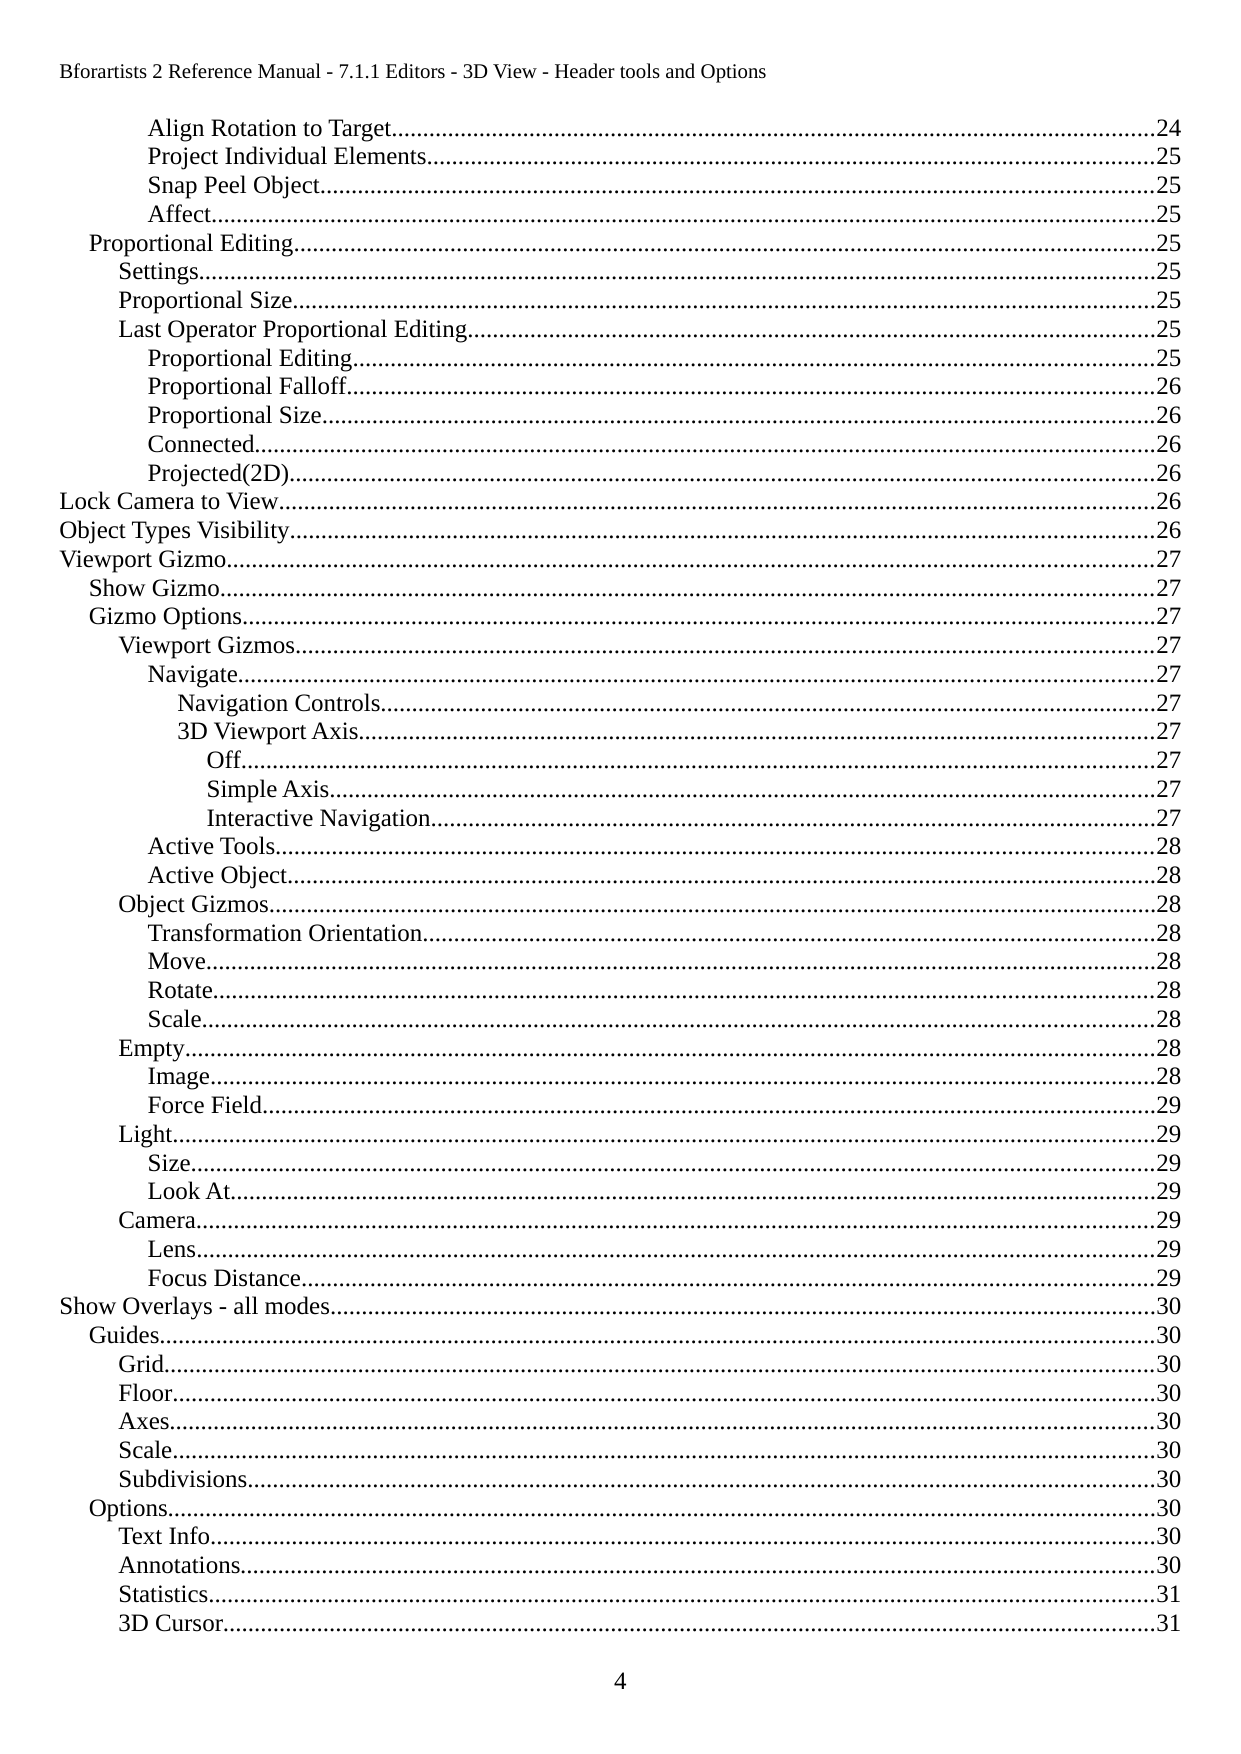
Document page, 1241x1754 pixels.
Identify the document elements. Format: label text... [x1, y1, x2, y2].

text Size 29 [147, 1148, 1181, 1176]
text Grid 30 [118, 1349, 1181, 1378]
text Project Individual Elements 25 [147, 141, 1181, 170]
text Empty 28 [118, 1033, 1181, 1061]
text Proportional Editing 25 [147, 343, 1181, 371]
text Camera 29 [118, 1205, 1181, 1234]
text Navigation Controls 27 [177, 688, 1181, 716]
text Transformation Orientation 28 [147, 918, 1181, 946]
text 3D Viewport Axis 27 [177, 716, 1181, 745]
text Active Tools 28 [147, 831, 1181, 860]
text Interactive Navigation 27 [206, 803, 1181, 831]
text Image 28 [147, 1061, 1181, 1090]
text Snap Peel Object 25 [147, 170, 1181, 199]
text Off 27 [206, 745, 1181, 774]
text Proportional Size 26 [147, 400, 1181, 429]
text Show Gizmo 27 [88, 573, 1181, 601]
text Active Object 28 [147, 860, 1181, 889]
text Subdivisions 30 [118, 1464, 1181, 1493]
text Look At 29 [147, 1176, 1181, 1205]
text Force Field 29 [147, 1090, 1181, 1119]
text Scale 28 [147, 1004, 1181, 1033]
text Last Operator Proportional Editing 25 [118, 314, 1181, 343]
text Options 30 [88, 1493, 1181, 1521]
text Floor 30 [118, 1378, 1181, 1406]
text Show Overlays - all modes 30 [59, 1291, 1181, 1320]
text Object Types Visibility 26 [59, 515, 1181, 544]
text Navigate 27 [147, 659, 1181, 688]
text Projected(2D) 26 [147, 458, 1181, 486]
text Lens 29 [147, 1234, 1181, 1263]
text Simple Axis 27 [206, 774, 1181, 803]
text Guides 30 [88, 1320, 1181, 1349]
text Axes 30 [118, 1406, 1181, 1435]
text Viewport Gizmo 27 [59, 544, 1181, 573]
text Viewport Gizmos 27 [118, 630, 1181, 659]
text Rotate 28 [147, 975, 1181, 1004]
text Annotations 30 [118, 1550, 1181, 1579]
text Move 28 [147, 946, 1181, 975]
text Align Rotation to Target 24 [147, 113, 1181, 141]
text 3D Cursor 31 [118, 1608, 1181, 1636]
text Gizmo Options 27 [88, 601, 1181, 630]
text Affect 25 [147, 199, 1181, 228]
text Connected 26 [147, 429, 1181, 458]
text Lock Camera to View 26 [59, 486, 1181, 515]
text Text Info 30 [118, 1521, 1181, 1550]
text Light 29 [118, 1119, 1181, 1148]
text Statistics 31 [118, 1579, 1181, 1608]
text Focus Distance 29 [147, 1263, 1181, 1291]
text Object Gizmos 28 [118, 889, 1181, 918]
text Scale 30 [118, 1435, 1181, 1464]
text Proportional Size 25 [118, 285, 1181, 314]
text Proportional Falloff 26 [147, 371, 1181, 400]
text Proportional Editing 25 [88, 228, 1181, 256]
text Settings 25 [118, 256, 1181, 285]
